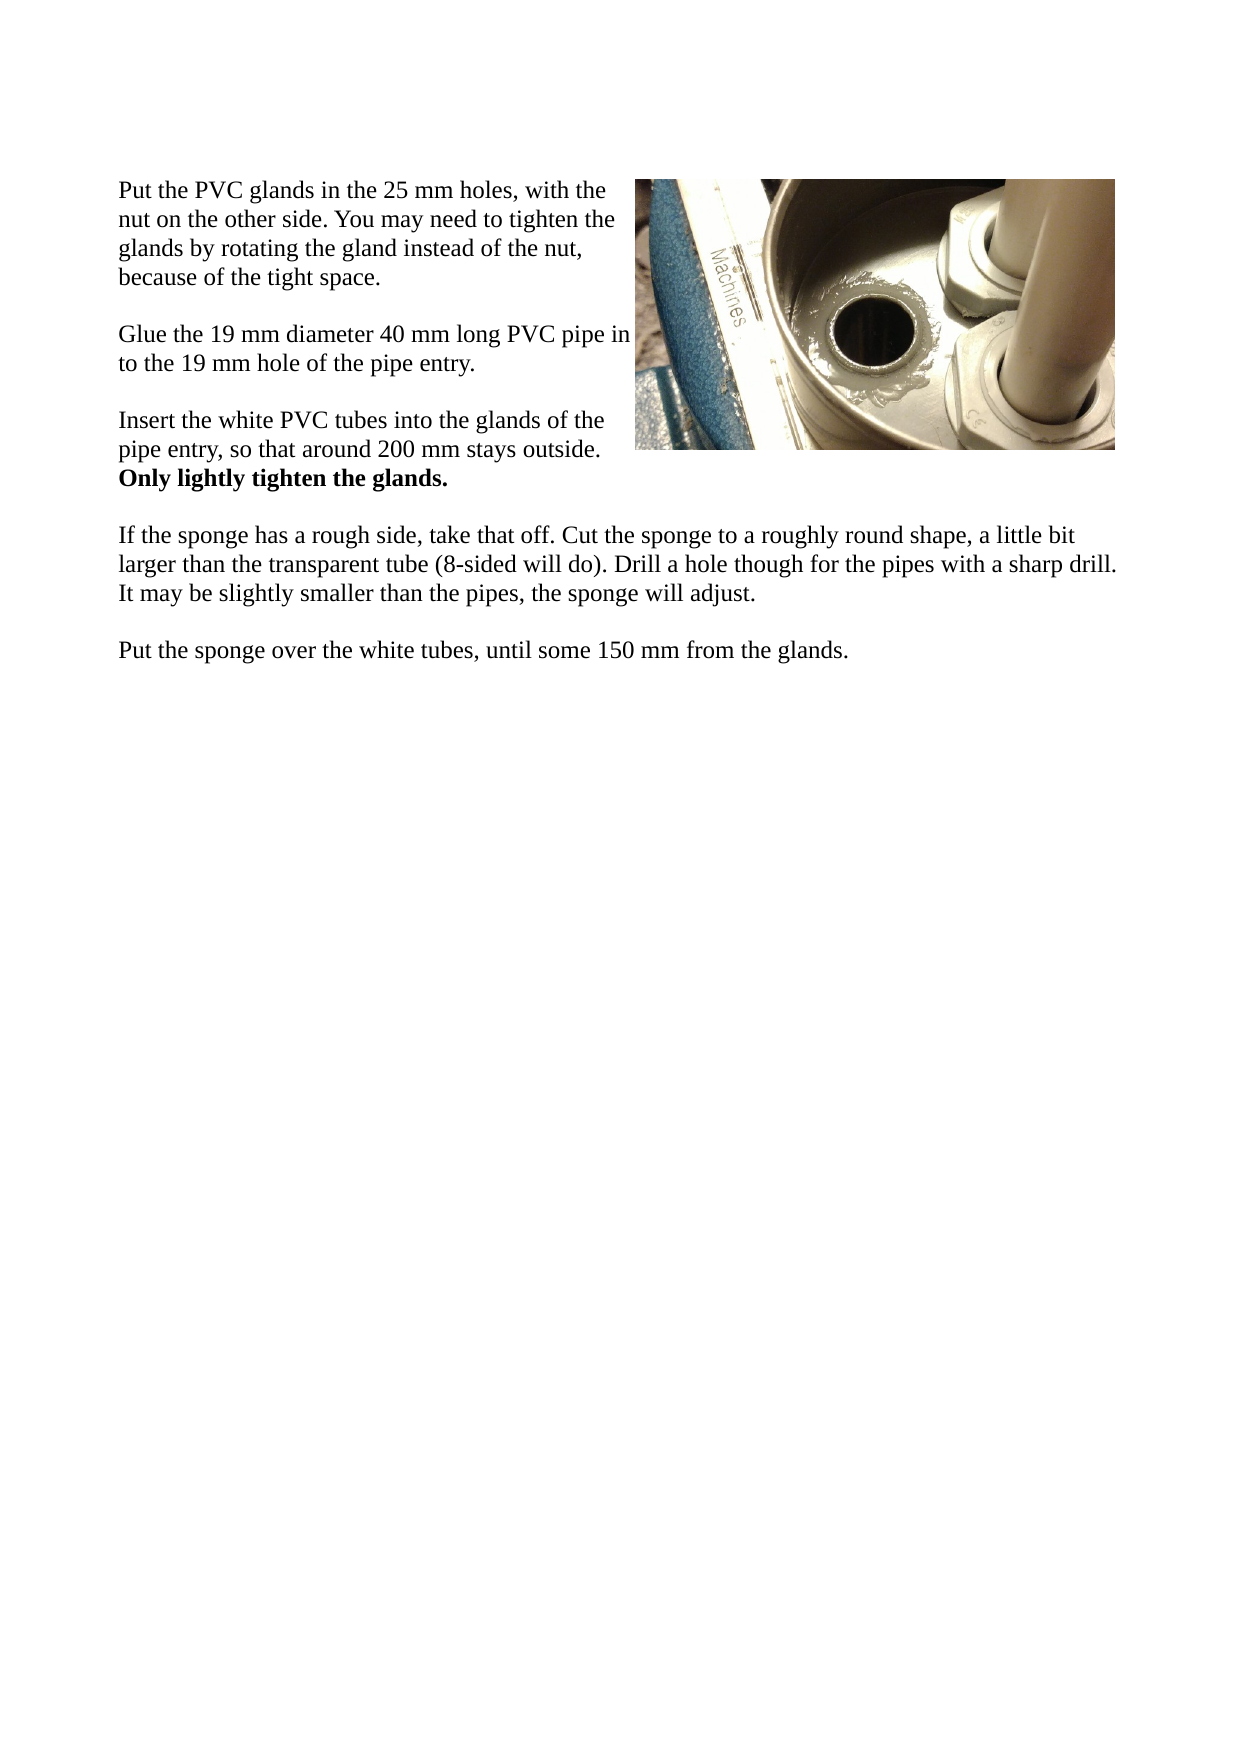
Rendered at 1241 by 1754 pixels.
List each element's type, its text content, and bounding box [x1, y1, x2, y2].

text Put the PVC glands in the 25 mm holes, with the nut on the other side. You may need to tighten the glands by rotating the gland instead of the nut, because of the tight space. [118, 176, 1122, 291]
text Insert the white PVC tubes into the glands of the pipe entry, so that around 200 mm stays outside. Only lightly tighten the glands. [118, 406, 1122, 492]
text Glue the 19 mm diameter 40 mm long PVC pipe in to the 19 mm hole of the pipe entry. [118, 319, 635, 377]
text If the sponge has a rough side, take that off. Cut the sponge to a roughly round shape, a little bit larger than the transparent tube (8-sided will do). Drill a hole though for the pipes with a sharp drill. It may be slightly smaller than the pipes, the sponge will adjust. [118, 521, 1122, 607]
picture [635, 179, 1115, 450]
text Put the sponge over the white tubes, until some 150 mm from the glands. [118, 636, 1122, 664]
